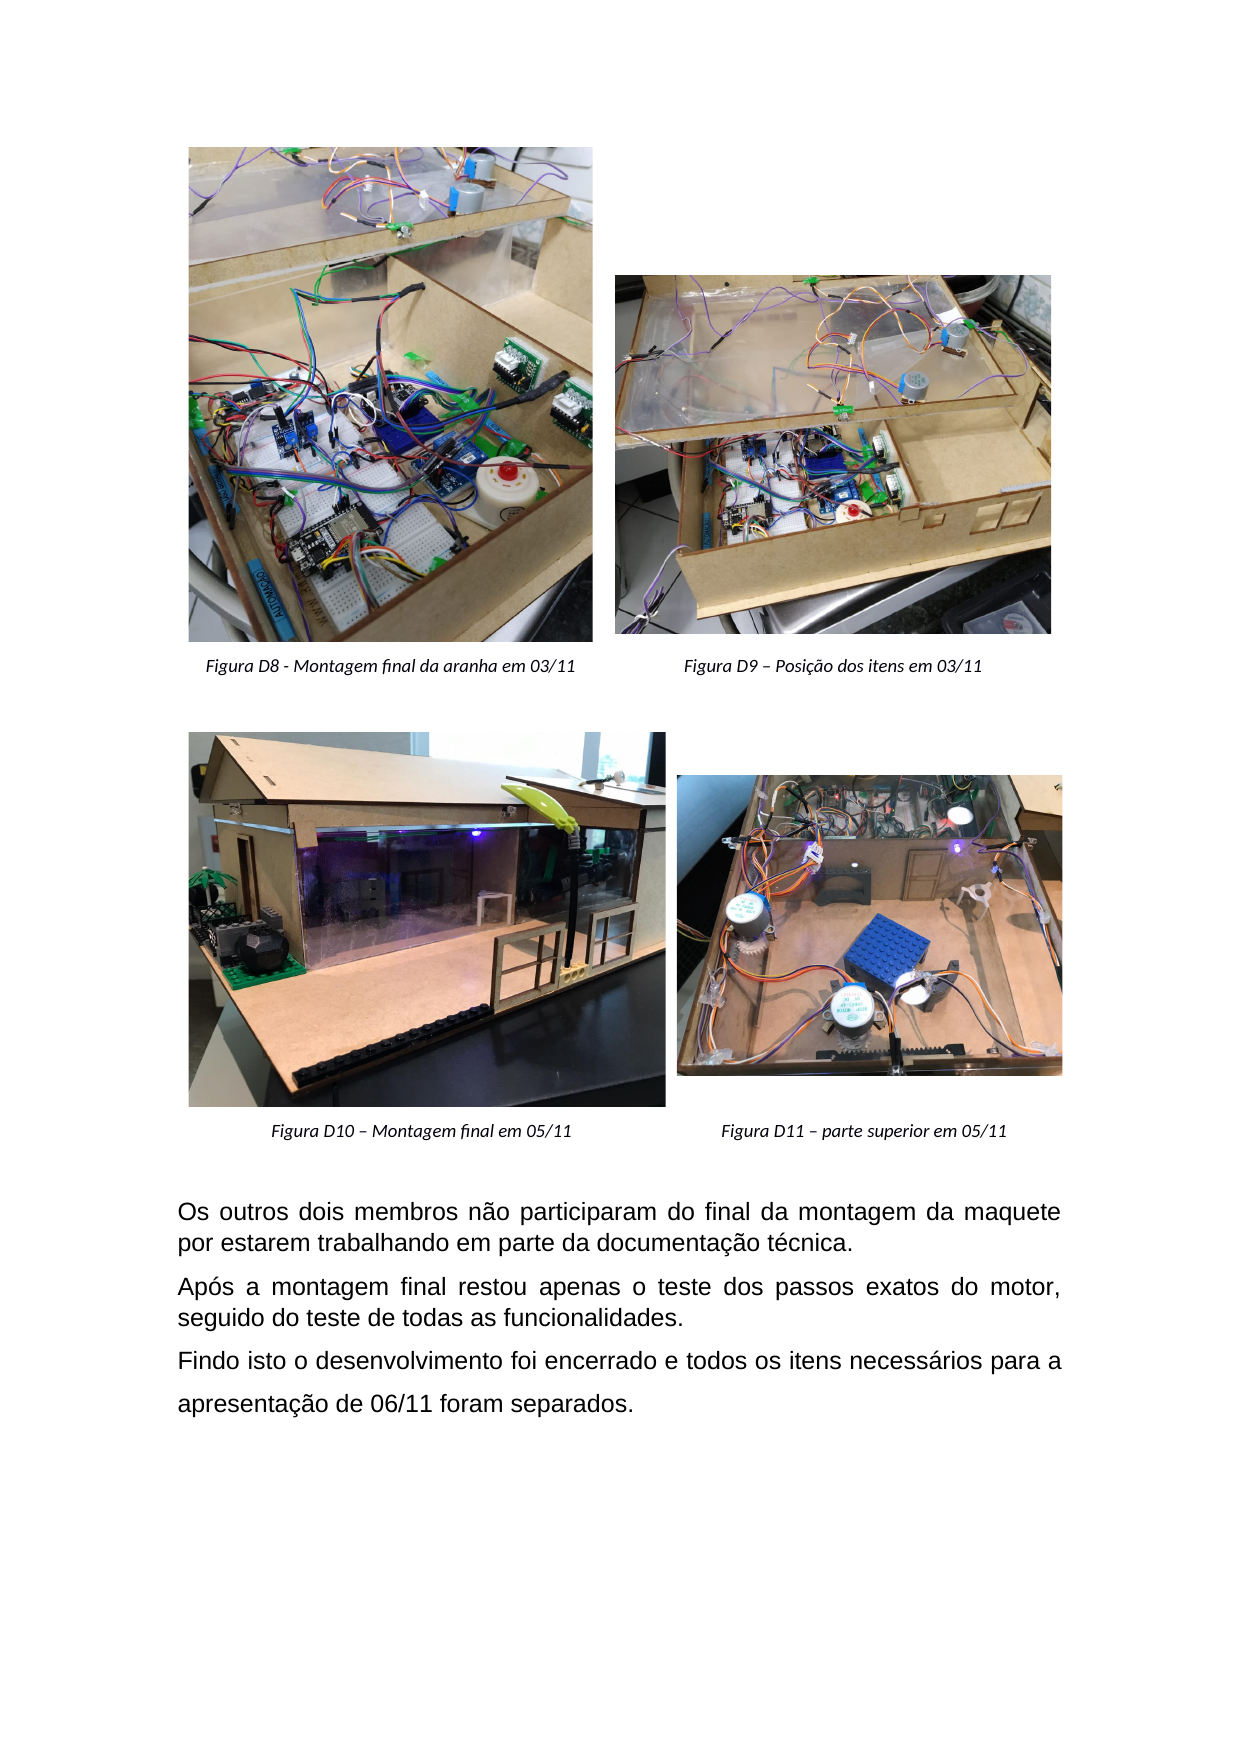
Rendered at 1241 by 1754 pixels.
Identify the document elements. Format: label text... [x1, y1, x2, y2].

text Após a montagem final restou apenas o teste dos passos exatos do motor, seguido do teste de todas as funcionalidades. [177, 1272, 1063, 1331]
table_header [604, 148, 1062, 654]
table_cell Figura D11 – parte superior em 05/11 [666, 1119, 1062, 1154]
picture [188, 732, 666, 1107]
table_cell Figura D9 – Posição dos itens em 03/11 [604, 654, 1062, 689]
table_header [177, 148, 604, 654]
picture [615, 275, 1052, 634]
picture [676, 775, 1063, 1076]
table_cell Figura D8 - Montagem final da aranha em 03/11 [177, 654, 604, 689]
picture [188, 147, 593, 642]
table_header [666, 732, 1062, 1119]
text Findo isto o desenvolvimento foi encerrado e todos os itens necessários para a apresentação de 06/11 foram separados. [177, 1346, 1063, 1418]
table_cell Figura D10 – Montagem final em 05/11 [177, 1119, 666, 1154]
text Os outros dois membros não participaram do final da montagem da maquete por estarem trabalhando em parte da documentação técnica. [177, 1197, 1063, 1257]
table_header [177, 732, 666, 1119]
